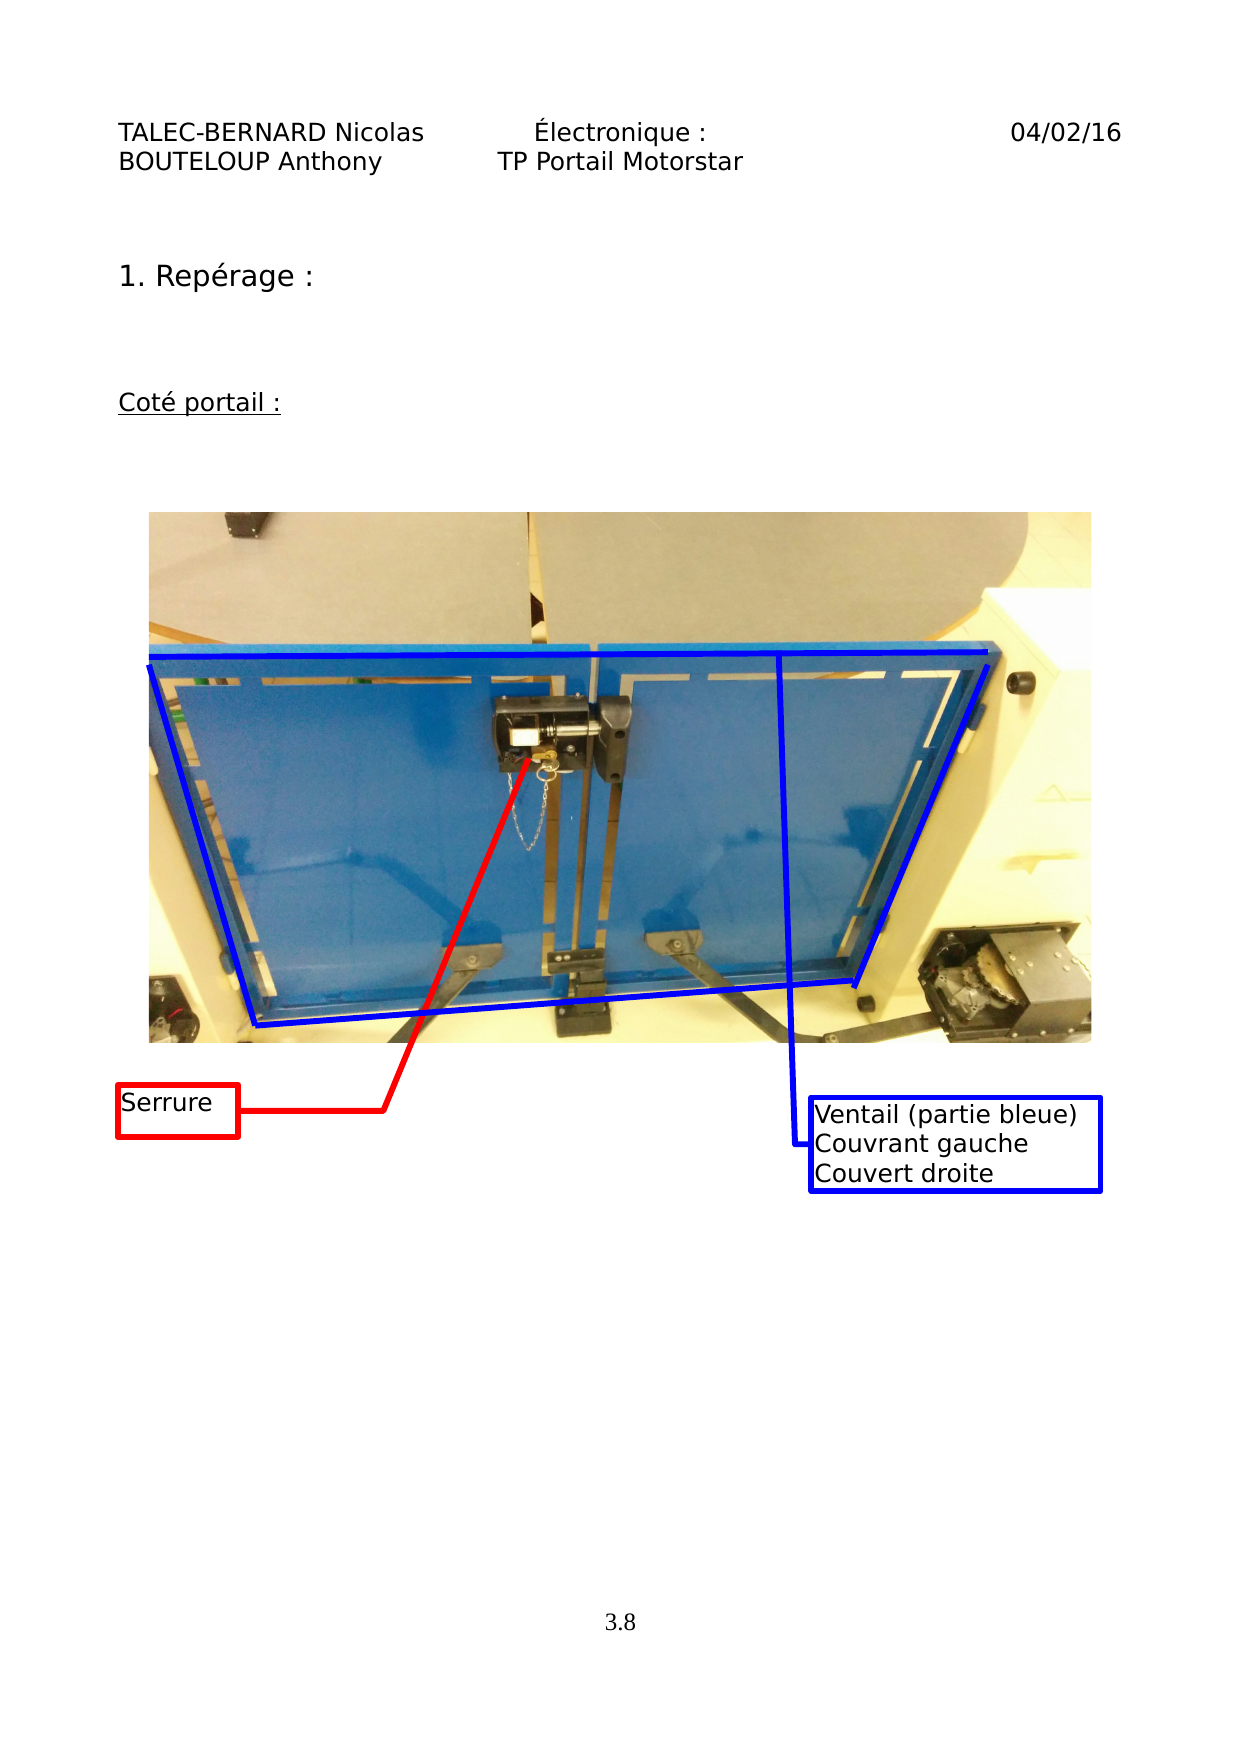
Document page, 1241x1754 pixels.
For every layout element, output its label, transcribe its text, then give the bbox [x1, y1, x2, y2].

picture [148, 512, 1092, 1043]
picture [148, 657, 786, 1022]
picture [148, 676, 418, 1043]
picture [415, 989, 788, 1043]
text Coté portail : [118, 389, 1122, 418]
subtitle 1. Repérage : [118, 260, 1122, 294]
